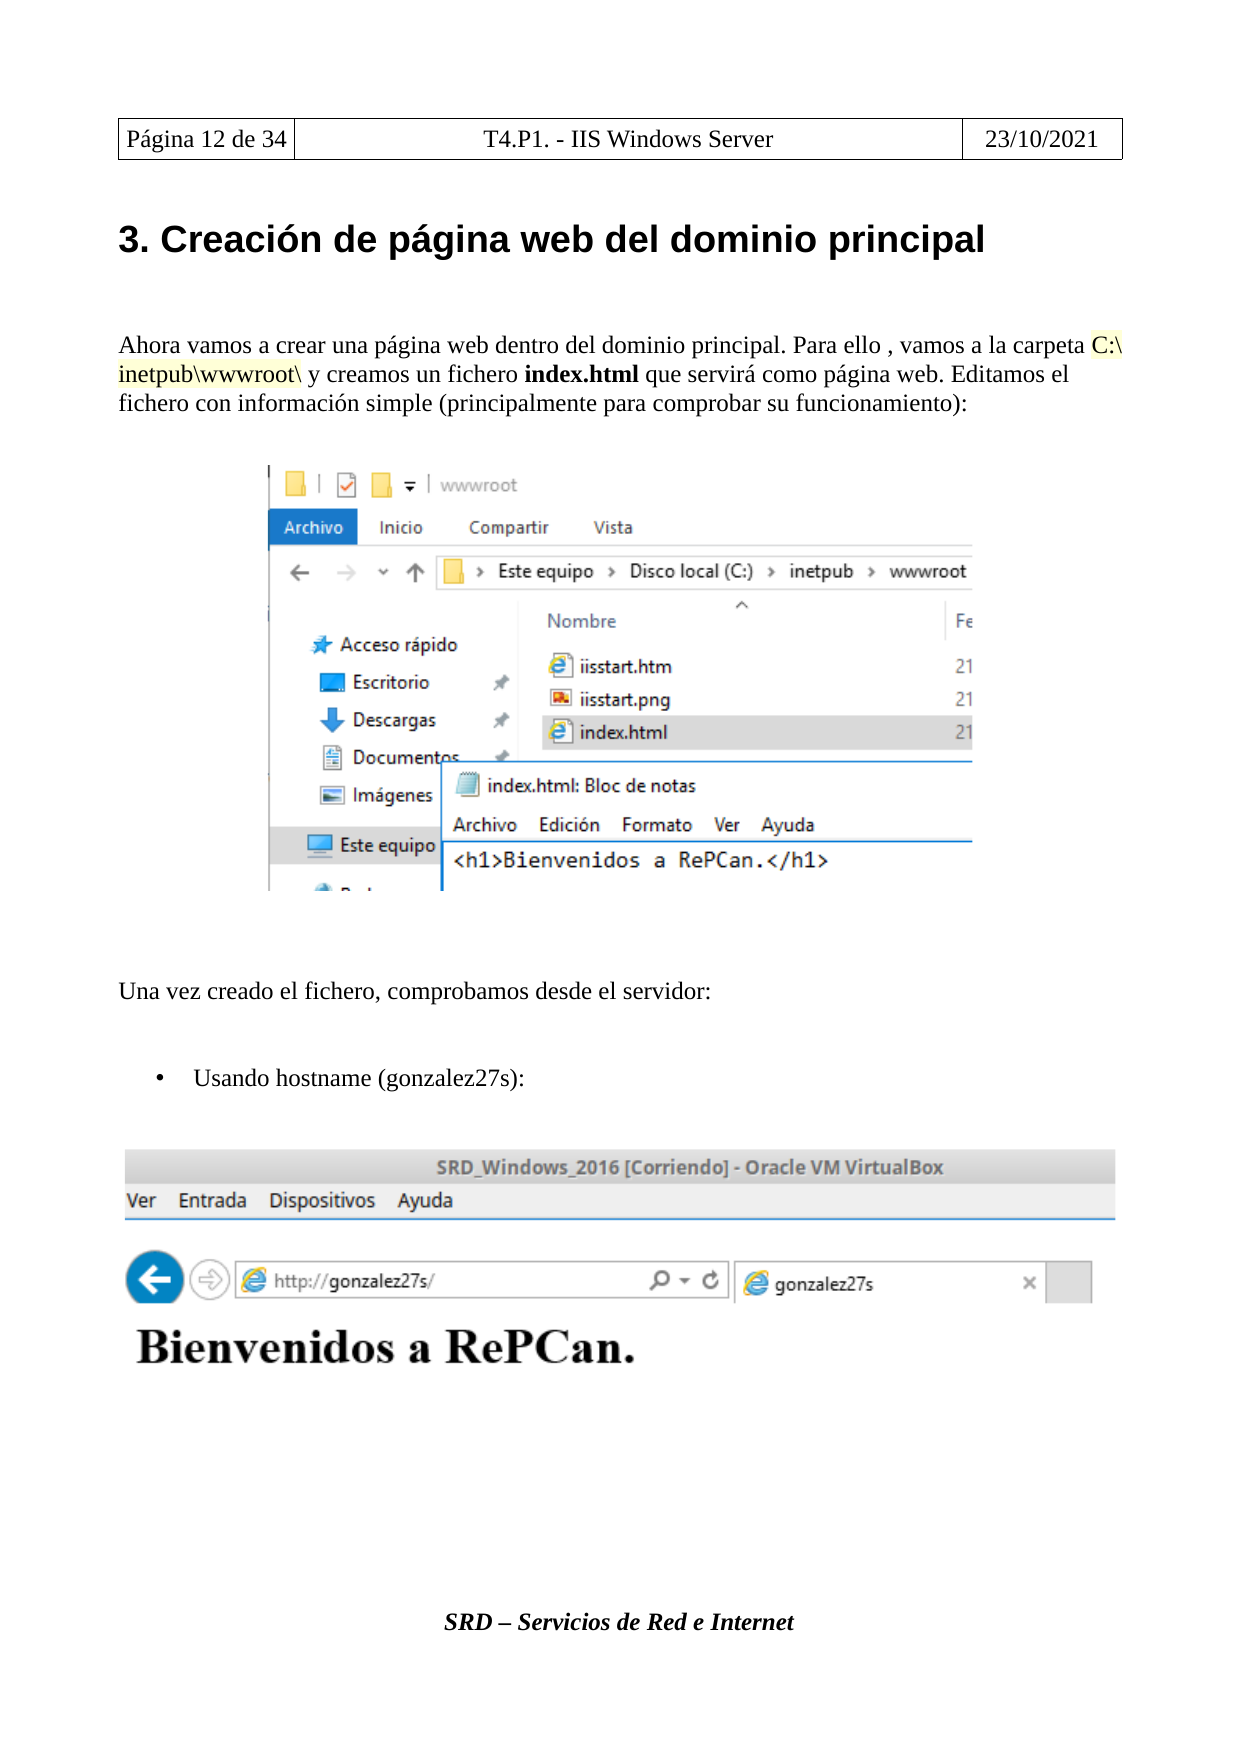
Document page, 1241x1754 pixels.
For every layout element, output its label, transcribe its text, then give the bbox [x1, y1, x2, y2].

text Ahora vamos a crear una página web dentro del dominio principal. Para ello , vamos a la carpeta C:\inetpub\wwwroot\ y creamos un fichero index.html que servirá como página web. Editamos el fichero con información simple (principalmente para comprobar su funcionamiento): [118, 330, 1122, 417]
list Usando hostname (gonzalez27s): [156, 1063, 1122, 1091]
subtitle 3. Creación de página web del dominio principal [118, 217, 1122, 260]
picture [124, 1148, 1116, 1393]
picture [267, 465, 973, 891]
text Una vez creado el fichero, comprobamos desde el servidor: [118, 976, 1122, 1005]
